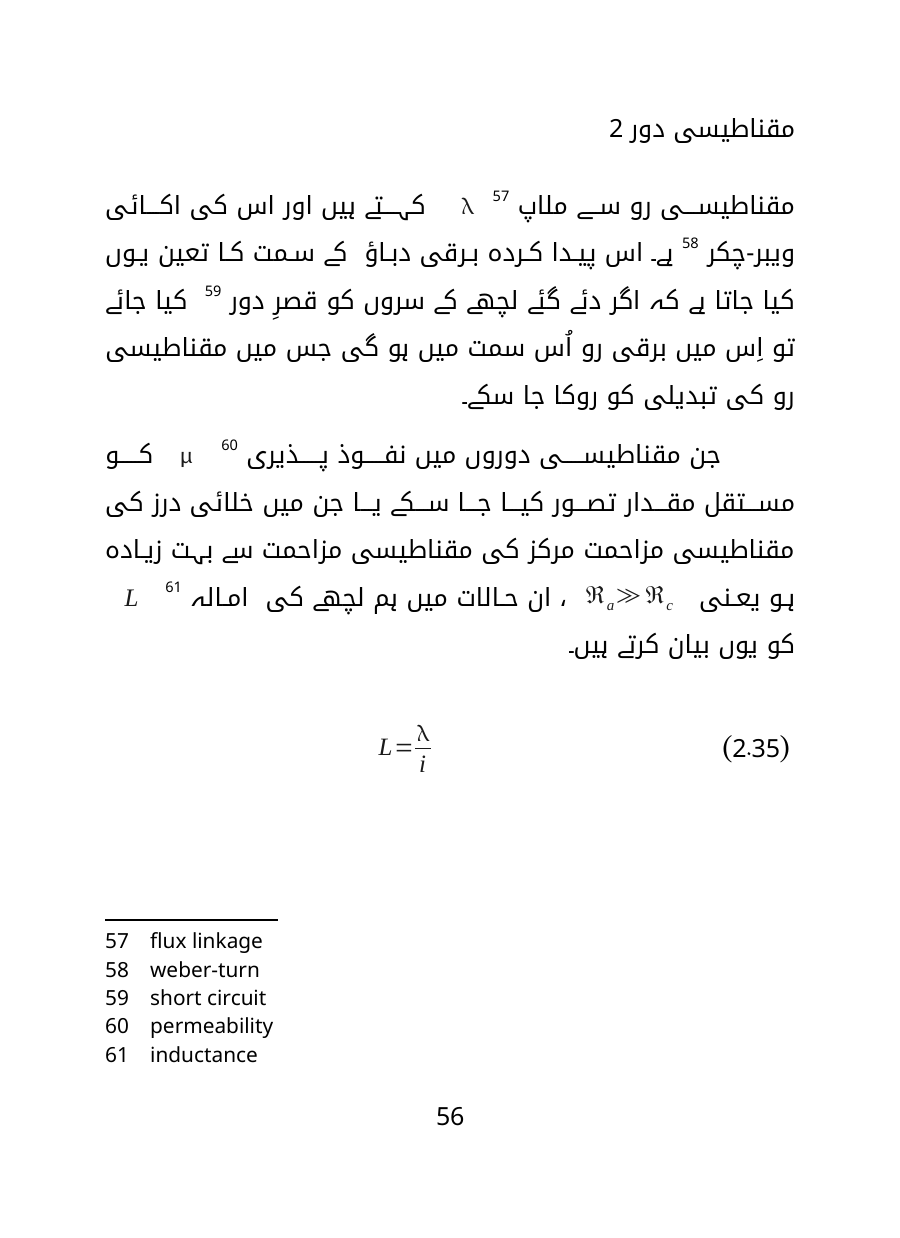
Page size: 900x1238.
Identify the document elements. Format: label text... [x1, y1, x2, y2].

text اس مساوات میں ہم لچھے میں، وقت کے ساتھ تبدیل ہونے والے، مقناطیسی رو کو سے ظاہر کر رہے ہیں۔ کو لچھے کی مقناطیسی رو سے ملاپ کہتے ہیں اور اس کی اکائی ویبر-چکر ہے۔ اس پیدا کردہ برقی دباؤ کے سمت کا تعین یوں کیا جاتا ہے کہ اگر دئے گئے لچھے کے سروں کو قصرِ دور کیا جائے تو اِس میں برقی رو اُس سمت میں ہو گی جس میں مقناطیسی رو کی تبدیلی کو روکا جا سکے۔ [105, 182, 795, 419]
table_header (2.35) [696, 715, 795, 796]
text weber-turn [105, 955, 795, 983]
table_header [105, 715, 696, 796]
text inductance [105, 1040, 795, 1068]
text flux linkage [105, 926, 795, 955]
text جن مقناطیسی دوروں میں نفوذ پذیری کو مستقل مقدار تصور کیا جا سکے یا جن میں خلائی درز کی مقناطیسی مزاحمت مرکز کی مقناطیسی مزاحمت سے بہت زیادہ ہو یعنی ، ان حالات میں ہم لچھے کی امالہ کو یوں بیان کرتے ہیں۔ [105, 432, 795, 669]
text permeability [105, 1012, 795, 1040]
text short circuit [105, 983, 795, 1012]
